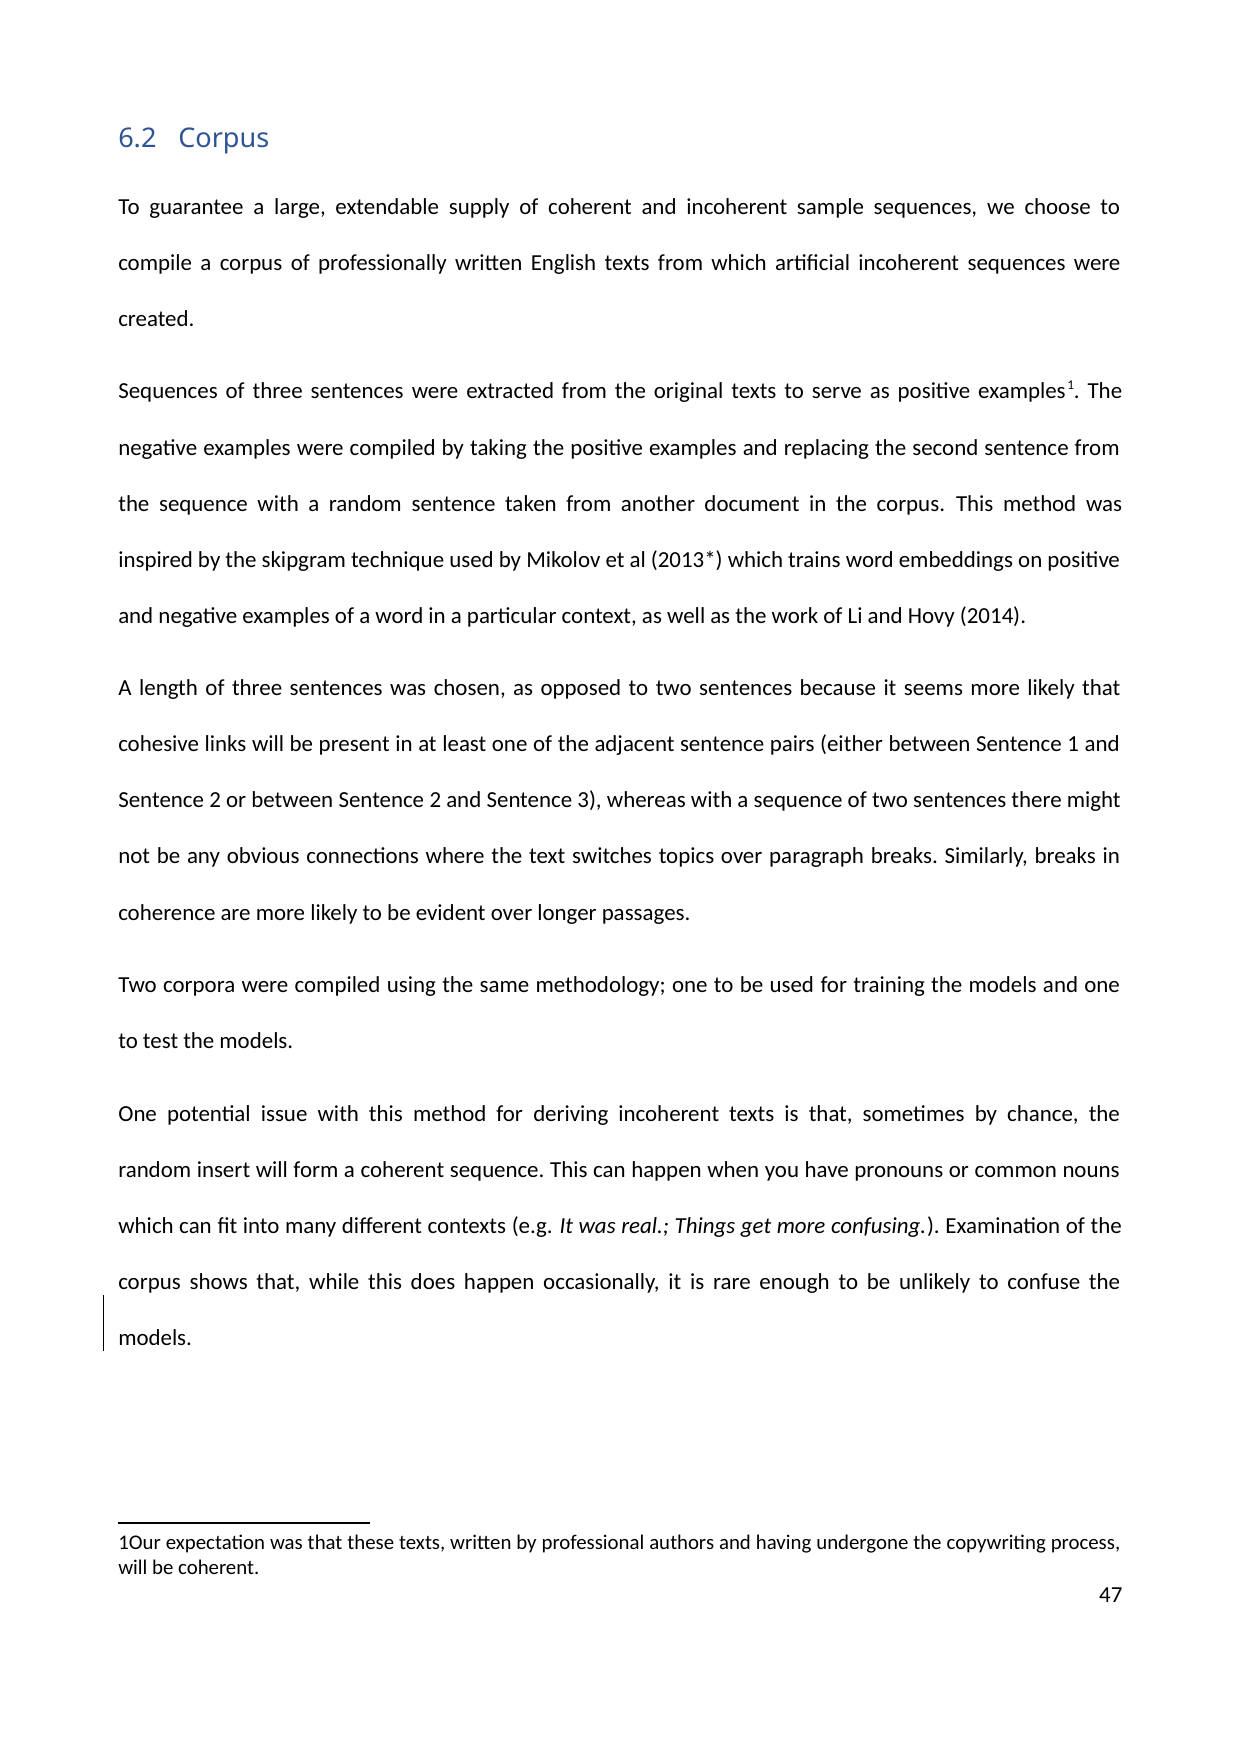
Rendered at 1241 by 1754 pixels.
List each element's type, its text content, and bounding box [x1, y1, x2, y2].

subtitle Corpus [118, 118, 1122, 155]
text Sequences of three sentences were extracted from the original texts to serve as positive examples. The negative examples were compiled by taking the positive examples and replacing the second sentence from the sequence with a random sentence taken from another document in the corpus. This method was inspired by the skipgram technique used by Mikolov et al (2013*) which trains word embeddings on positive and negative examples of a word in a particular context, as well as the work of Li and Hovy (2014). [118, 377, 1122, 629]
text One potential issue with this method for deriving incoherent texts is that, sometimes by chance, the random insert will form a coherent sequence. This can happen when you have pronouns or common nouns which can fit into many different contexts (e.g. It was real.; Things get more confusing.). Examination of the corpus shows that, while this does happen occasionally, it is rare enough to be unlikely to confuse the models. [118, 1099, 1122, 1351]
text A length of three sentences was chosen, as opposed to two sentences because it seems more likely that cohesive links will be present in at least one of the adjacent sentence pairs (either between Sentence 1 and Sentence 2 or between Sentence 2 and Sentence 3), whereas with a sequence of two sentences there might not be any obvious connections where the text switches topics over paragraph breaks. Similarly, breaks in coherence are more likely to be evident over longer passages. [118, 673, 1122, 926]
text Two corpora were compiled using the same methodology; one to be used for training the models and one to test the models. [118, 970, 1122, 1054]
text To guarantee a large, extendable supply of coherent and incoherent sample sequences, we choose to compile a corpus of professionally written English texts from which artificial incoherent sequences were created. [118, 192, 1122, 332]
text Our expectation was that these texts, written by professional authors and having undergone the copywriting process, will be coherent. [118, 1529, 1122, 1580]
